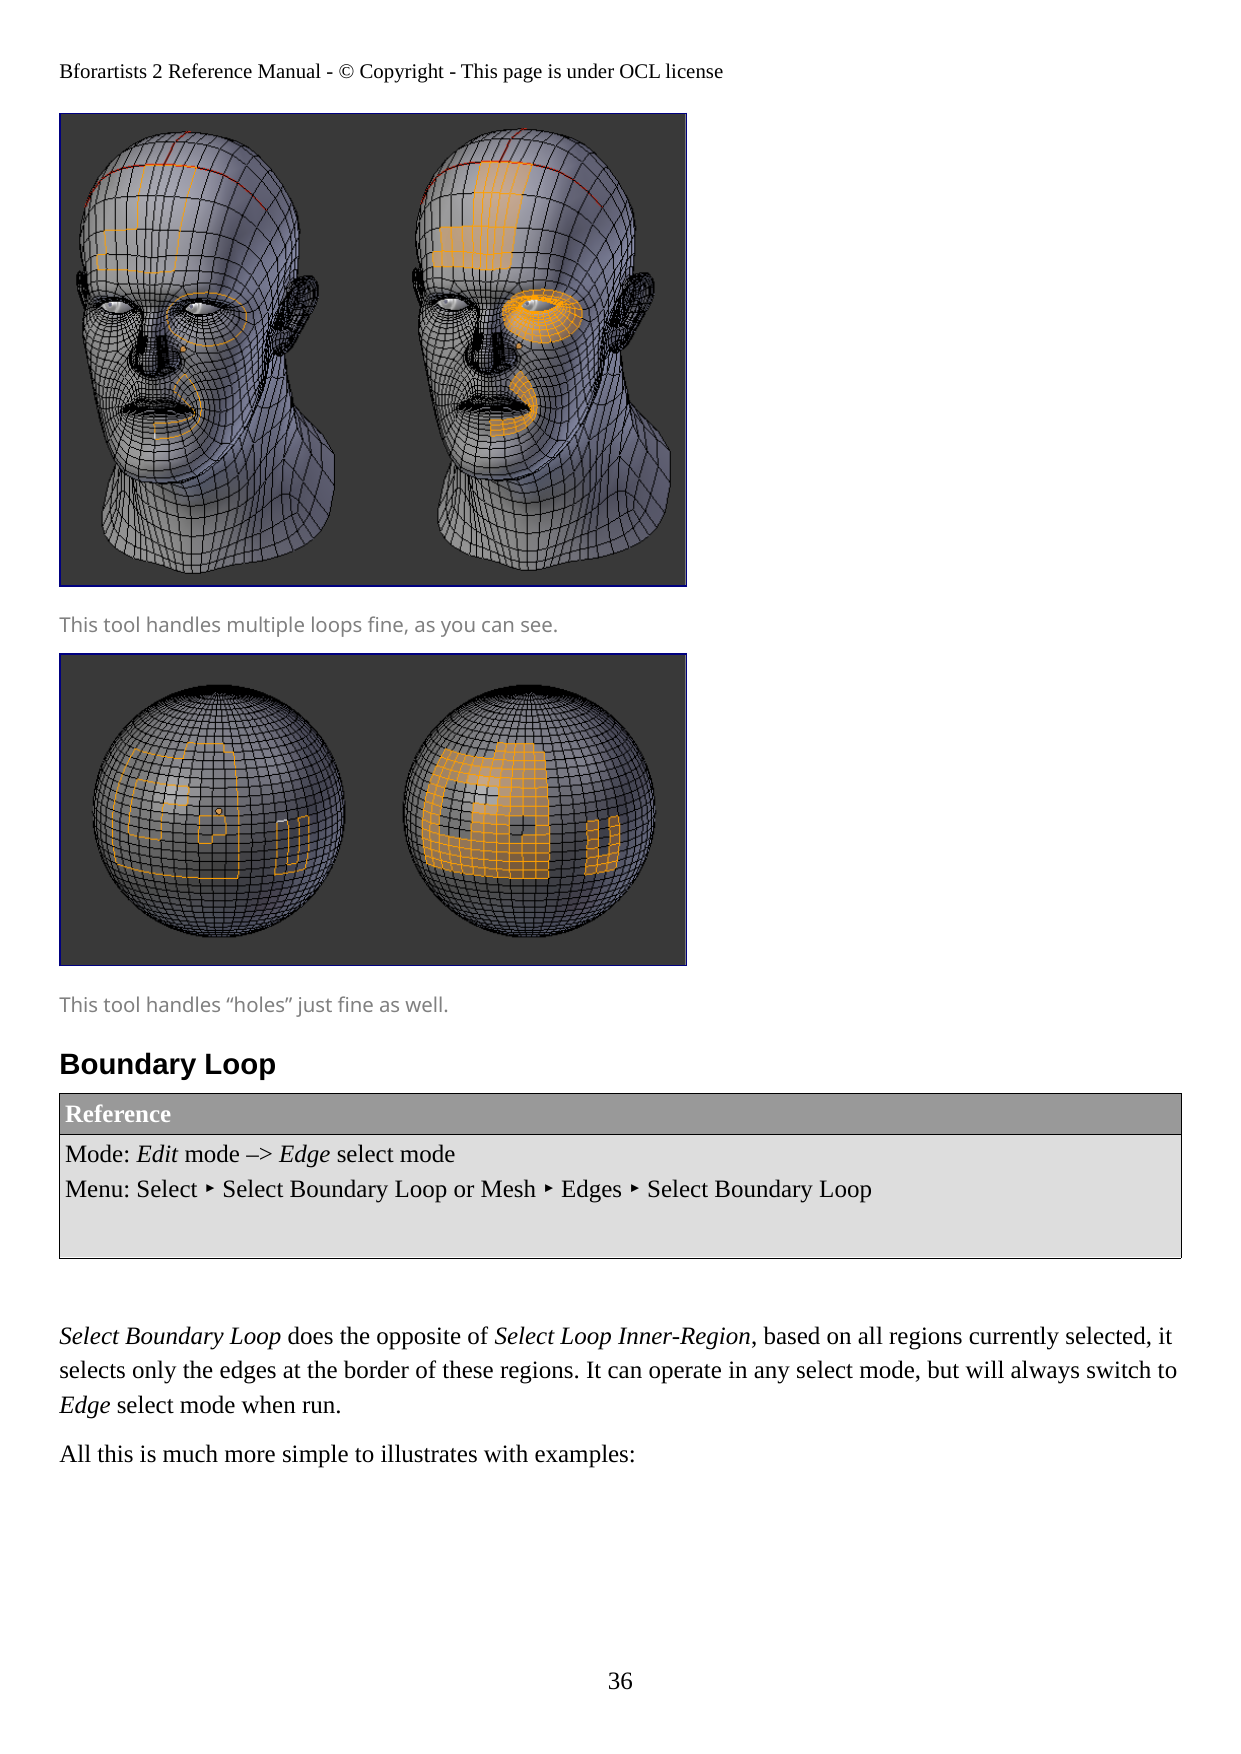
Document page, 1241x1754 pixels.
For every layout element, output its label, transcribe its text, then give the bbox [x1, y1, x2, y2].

subtitle Boundary Loop [59, 1047, 1181, 1081]
picture [61, 114, 686, 585]
text Select Boundary Loop does the opposite of Select Loop Inner-Region, based on all regions currently selected, it selects only the edges at the border of these regions. It can operate in any select mode, but will always switch to Edge select mode when run. [59, 1321, 1181, 1418]
text This tool handles multiple loops fine, as you can see. [59, 607, 1181, 638]
picture [61, 655, 686, 965]
text This tool handles “holes” just fine as well. [59, 987, 1181, 1018]
table_cell Mode: Edit mode –> Edge select mode Menu: Select ‣ Select Boundary Loop or Mesh ‣ Edges ‣ Select Boundary Loop [60, 1135, 1181, 1257]
table_header Reference [60, 1094, 1181, 1134]
text All this is much more simple to illustrates with examples: [59, 1439, 1181, 1468]
